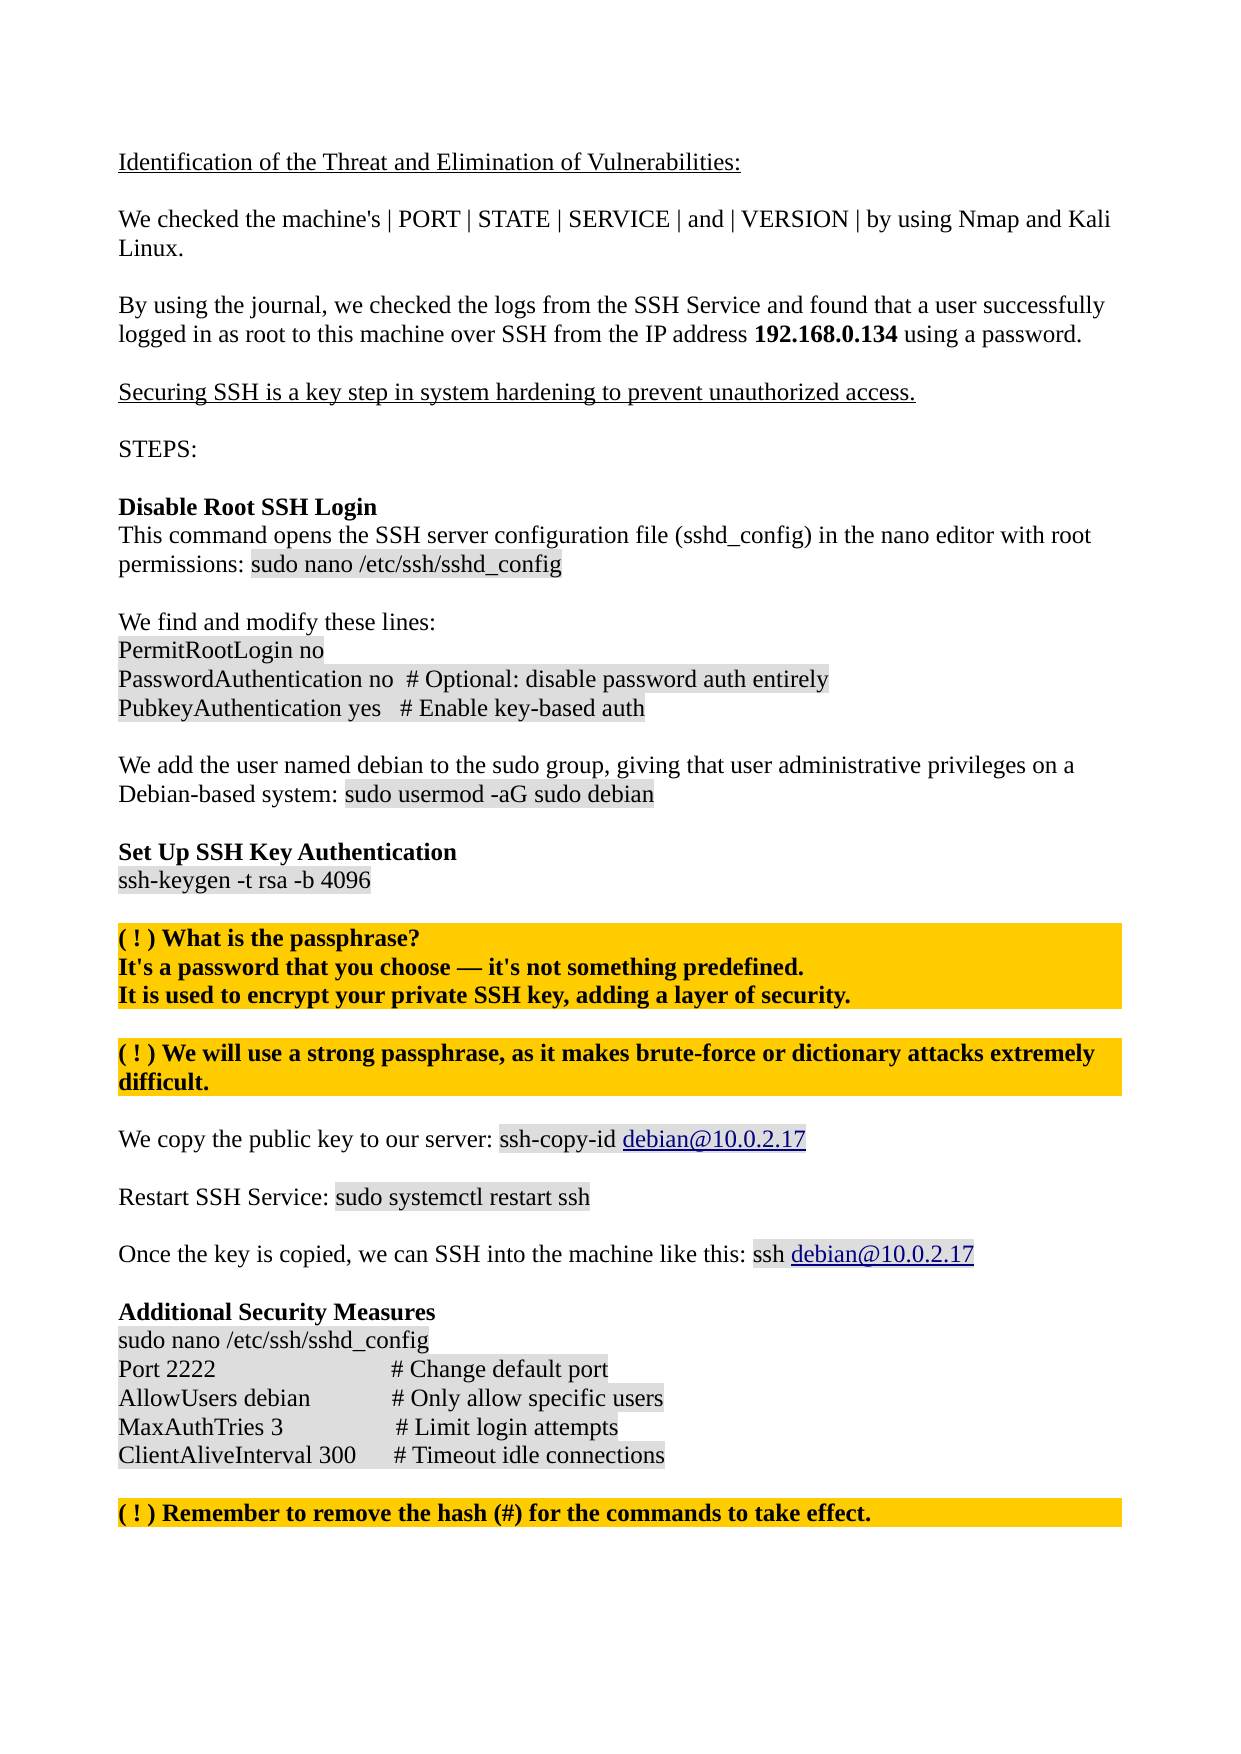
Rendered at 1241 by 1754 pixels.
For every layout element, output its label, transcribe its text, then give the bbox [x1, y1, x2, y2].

text Additional Security Measures [118, 1297, 1122, 1326]
text Disable Root SSH Login [118, 492, 1122, 521]
text By using the journal, we checked the logs from the SSH Service and found that a user successfully logged in as root to this machine over SSH from the IP address 192.168.0.134 using a password. [118, 291, 1122, 348]
text ClientAliveInterval 300 # Timeout idle connections [118, 1441, 1122, 1469]
text We add the user named debian to the sudo group, giving that user administrative privileges on a Debian-based system: sudo usermod -aG sudo debian [118, 751, 1122, 808]
text Identification of the Threat and Elimination of Vulnerabilities: [118, 147, 1122, 176]
text Port 2222 # Change default port [118, 1354, 1122, 1383]
text It's a password that you choose — it's not something predefined. [118, 952, 1122, 981]
text Securing SSH is a key step in system hardening to prevent unauthorized access. STEPS: [118, 377, 1122, 492]
text ( ! ) We will use a strong passphrase, as it makes brute-force or dictionary attacks extremely difficult. [118, 1038, 1122, 1096]
text ( ! ) What is the passphrase? [118, 923, 1122, 952]
text sudo nano /etc/ssh/sshd_config [118, 1326, 1122, 1354]
text It is used to encrypt your private SSH key, adding a layer of security. [118, 981, 1122, 1009]
text We find and modify these lines: [118, 607, 1122, 636]
text ( ! ) Remember to remove the hash (#) for the commands to take effect. [118, 1498, 1122, 1527]
text PasswordAuthentication no # Optional: disable password auth entirely [118, 664, 1122, 693]
text Set Up SSH Key Authentication [118, 837, 1122, 866]
text MaxAuthTries 3 # Limit login attempts [118, 1412, 1122, 1441]
text PermitRootLogin no [118, 636, 1122, 664]
text Once the key is copied, we can SSH into the machine like this: ssh debian@10.0.2.17 [118, 1239, 1122, 1268]
text This command opens the SSH server configuration file (sshd_config) in the nano editor with root permissions: sudo nano /etc/ssh/sshd_config [118, 521, 1122, 578]
text ssh-keygen -t rsa -b 4096 [118, 866, 1122, 894]
text AllowUsers debian # Only allow specific users [118, 1383, 1122, 1412]
text PubkeyAuthentication yes # Enable key-based auth [118, 693, 1122, 722]
text We copy the public key to our server: ssh-copy-id debian@10.0.2.17 [118, 1124, 1122, 1153]
text Restart SSH Service: sudo systemctl restart ssh [118, 1182, 1122, 1211]
text We checked the machine's | PORT | STATE | SERVICE | and | VERSION | by using Nmap and Kali Linux. [118, 204, 1122, 262]
